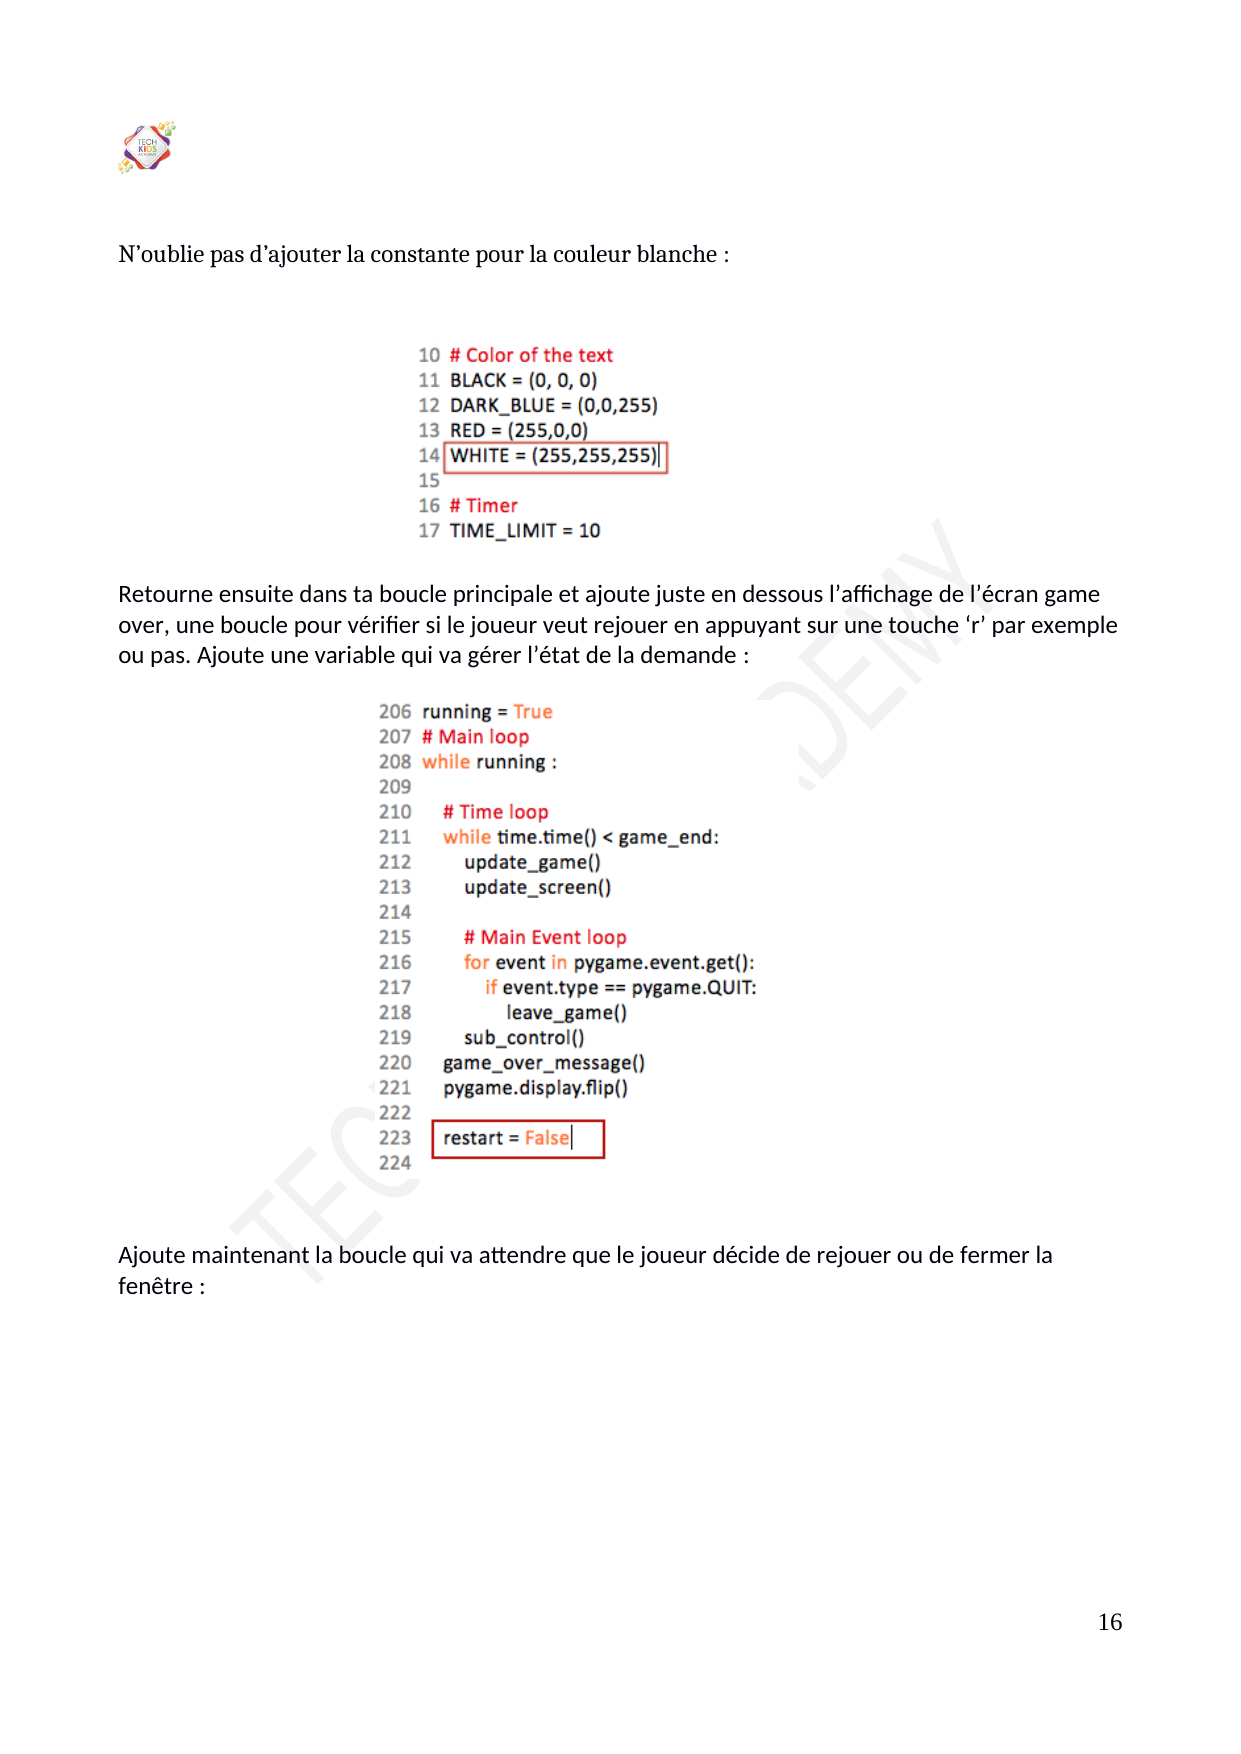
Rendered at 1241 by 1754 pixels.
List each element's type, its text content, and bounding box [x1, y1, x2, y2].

picture [404, 337, 748, 548]
picture [118, 118, 176, 176]
text Retourne ensuite dans ta boucle principale et ajoute juste en dessous l’affichage de l’écran game over, une boucle pour vérifier si le joueur veut rejouer en appuyant sur une touche ‘r’ par exemple ou pas. Ajoute une variable qui va gérer l’état de la demande : [877, 578, 1122, 670]
text Ajoute maintenant la boucle qui va attendre que le joueur décide de rejouer ou de fermer la fenêtre : [118, 1239, 1122, 1300]
text Retourne ensuite dans ta boucle principale et ajoute juste en dessous l’affichage de l’écran game over, une boucle pour vérifier si le joueur veut rejouer en appuyant sur une touche ‘r’ par exemple ou pas. Ajoute une variable qui va gérer l’état de la demande : [118, 578, 925, 670]
picture [375, 700, 799, 1179]
text N’oublie pas d’ajouter la constante pour la couleur blanche : [118, 240, 1122, 269]
